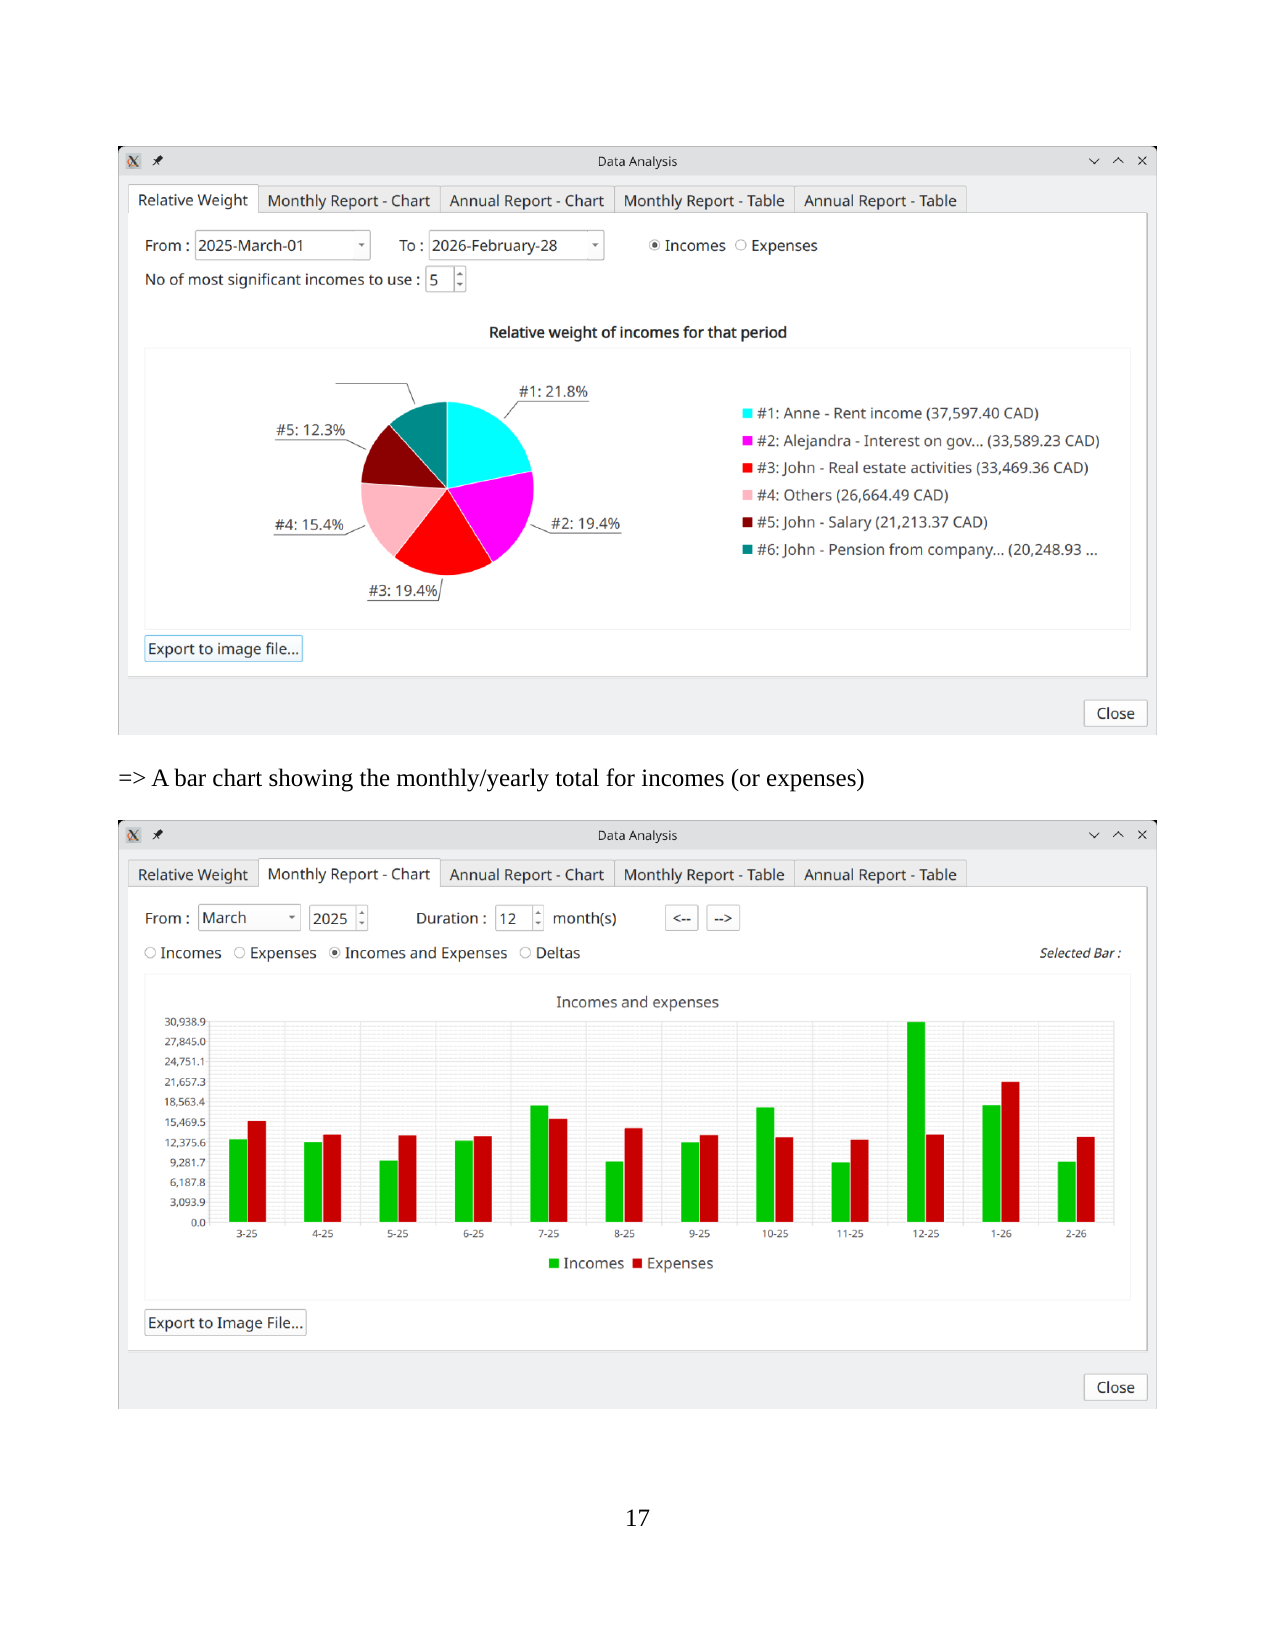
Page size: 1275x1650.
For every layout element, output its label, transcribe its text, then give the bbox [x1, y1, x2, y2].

picture [118, 146, 1157, 735]
picture [118, 820, 1157, 1409]
text => A bar chart showing the monthly/yearly total for incomes (or expenses) [118, 763, 1157, 792]
